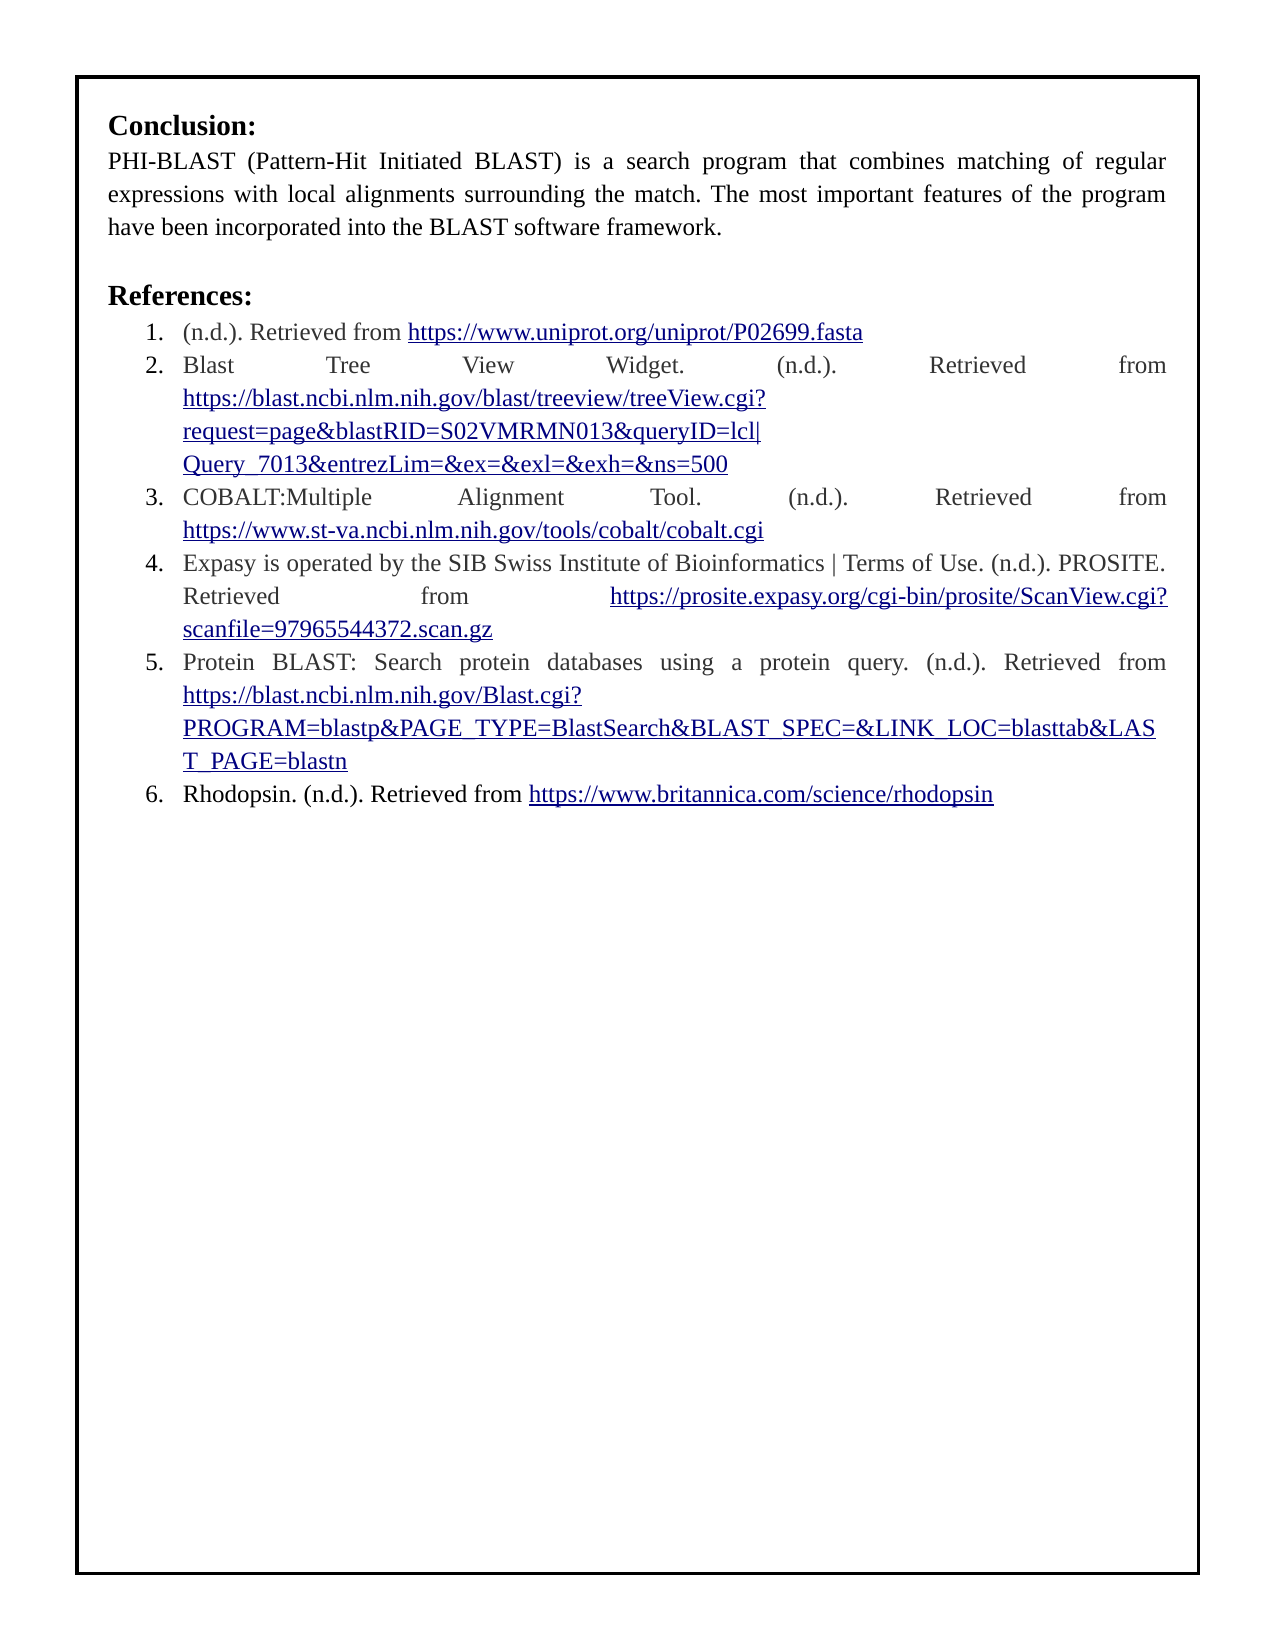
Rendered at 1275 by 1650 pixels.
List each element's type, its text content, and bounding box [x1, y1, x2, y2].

list Blast Tree View Widget. (n.d.). Retrieved from https://blast.ncbi.nlm.nih.gov/blast/treeview/treeView.cgi?request=page&blastRID=S02VMRMN013&queryID=lcl|Query_7013&entrezLim=&ex=&exl=&exh=&ns=500 [145, 350, 1167, 478]
text Conclusion: [108, 108, 1167, 141]
list Expasy is operated by the SIB Swiss Institute of Bioinformatics | Terms of Use. (n.d.). PROSITE. Retrieved from https://prosite.expasy.org/cgi-bin/prosite/ScanView.cgi?scanfile=97965544372.scan.gz [145, 548, 1167, 643]
list Protein BLAST: Search protein databases using a protein query. (n.d.). Retrieved from https://blast.ncbi.nlm.nih.gov/Blast.cgi?PROGRAM=blastp&PAGE_TYPE=BlastSearch&BLAST_SPEC=&LINK_LOC=blasttab&LAST_PAGE=blastn [145, 647, 1167, 775]
text References: [108, 278, 1167, 312]
list COBALT:Multiple Alignment Tool. (n.d.). Retrieved from https://www.st-va.ncbi.nlm.nih.gov/tools/cobalt/cobalt.cgi [145, 482, 1167, 544]
list (n.d.). Retrieved from https://www.uniprot.org/uniprot/P02699.fasta [145, 317, 1167, 346]
text PHI-BLAST (Pattern-Hit Initiated BLAST) is a search program that combines matching of regular expressions with local alignments surrounding the match. The most important features of the program have been incorporated into the BLAST software framework. [108, 146, 1167, 241]
list Rhodopsin. (n.d.). Retrieved from https://www.britannica.com/science/rhodopsin [145, 779, 1167, 808]
